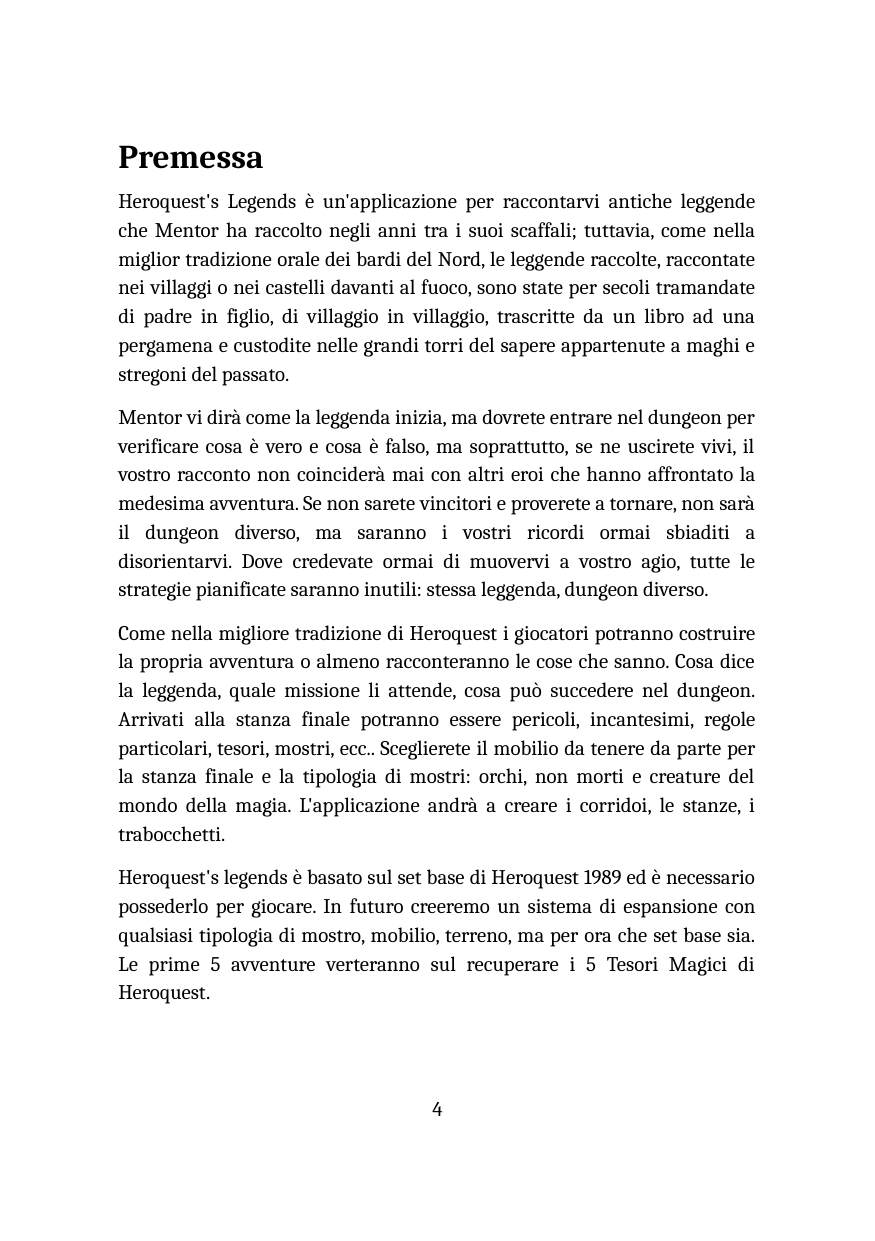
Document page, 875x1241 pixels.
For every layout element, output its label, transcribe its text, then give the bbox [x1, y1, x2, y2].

subtitle Premessa [118, 139, 756, 177]
text Heroquest's legends è basato sul set base di Heroquest 1989 ed è necessario possederlo per giocare. In futuro creeremo un sistema di espansione con qualsiasi tipologia di mostro, mobilio, terreno, ma per ora che set base sia. Le prime 5 avventure verteranno sul recuperare i 5 Tesori Magici di Heroquest. [118, 866, 756, 1005]
text Heroquest's Legends è un'applicazione per raccontarvi antiche leggende che Mentor ha raccolto negli anni tra i suoi scaffali; tuttavia, come nella miglior tradizione orale dei bardi del Nord, le leggende raccolte, raccontate nei villaggi o nei castelli davanti al fuoco, sono state per secoli tramandate di padre in figlio, di villaggio in villaggio, trascritte da un libro ad una pergamena e custodite nelle grandi torri del sapere appartenute a maghi e stregoni del passato. [118, 190, 756, 386]
text Mentor vi dirà come la leggenda inizia, ma dovrete entrare nel dungeon per verificare cosa è vero e cosa è falso, ma soprattutto, se ne uscirete vivi, il vostro racconto non coinciderà mai con altri eroi che hanno affrontato la medesima avventura. Se non sarete vincitori e proverete a tornare, non sarà il dungeon diverso, ma saranno i vostri ricordi ormai sbiaditi a disorientarvi. Dove credevate ormai di muovervi a vostro agio, tutte le strategie pianificate saranno inutili: stessa leggenda, dungeon diverso. [118, 406, 756, 602]
text Come nella migliore tradizione di Heroquest i giocatori potranno costruire la propria avventura o almeno racconteranno le cose che sanno. Cosa dice la leggenda, quale missione li attende, cosa può succedere nel dungeon. Arrivati alla stanza finale potranno essere pericoli, incantesimi, regole particolari, tesori, mostri, ecc.. Sceglierete il mobilio da tenere da parte per la stanza finale e la tipologia di mostri: orchi, non morti e creature del mondo della magia. L'applicazione andrà a creare i corridoi, le stanze, i trabocchetti. [118, 621, 756, 847]
